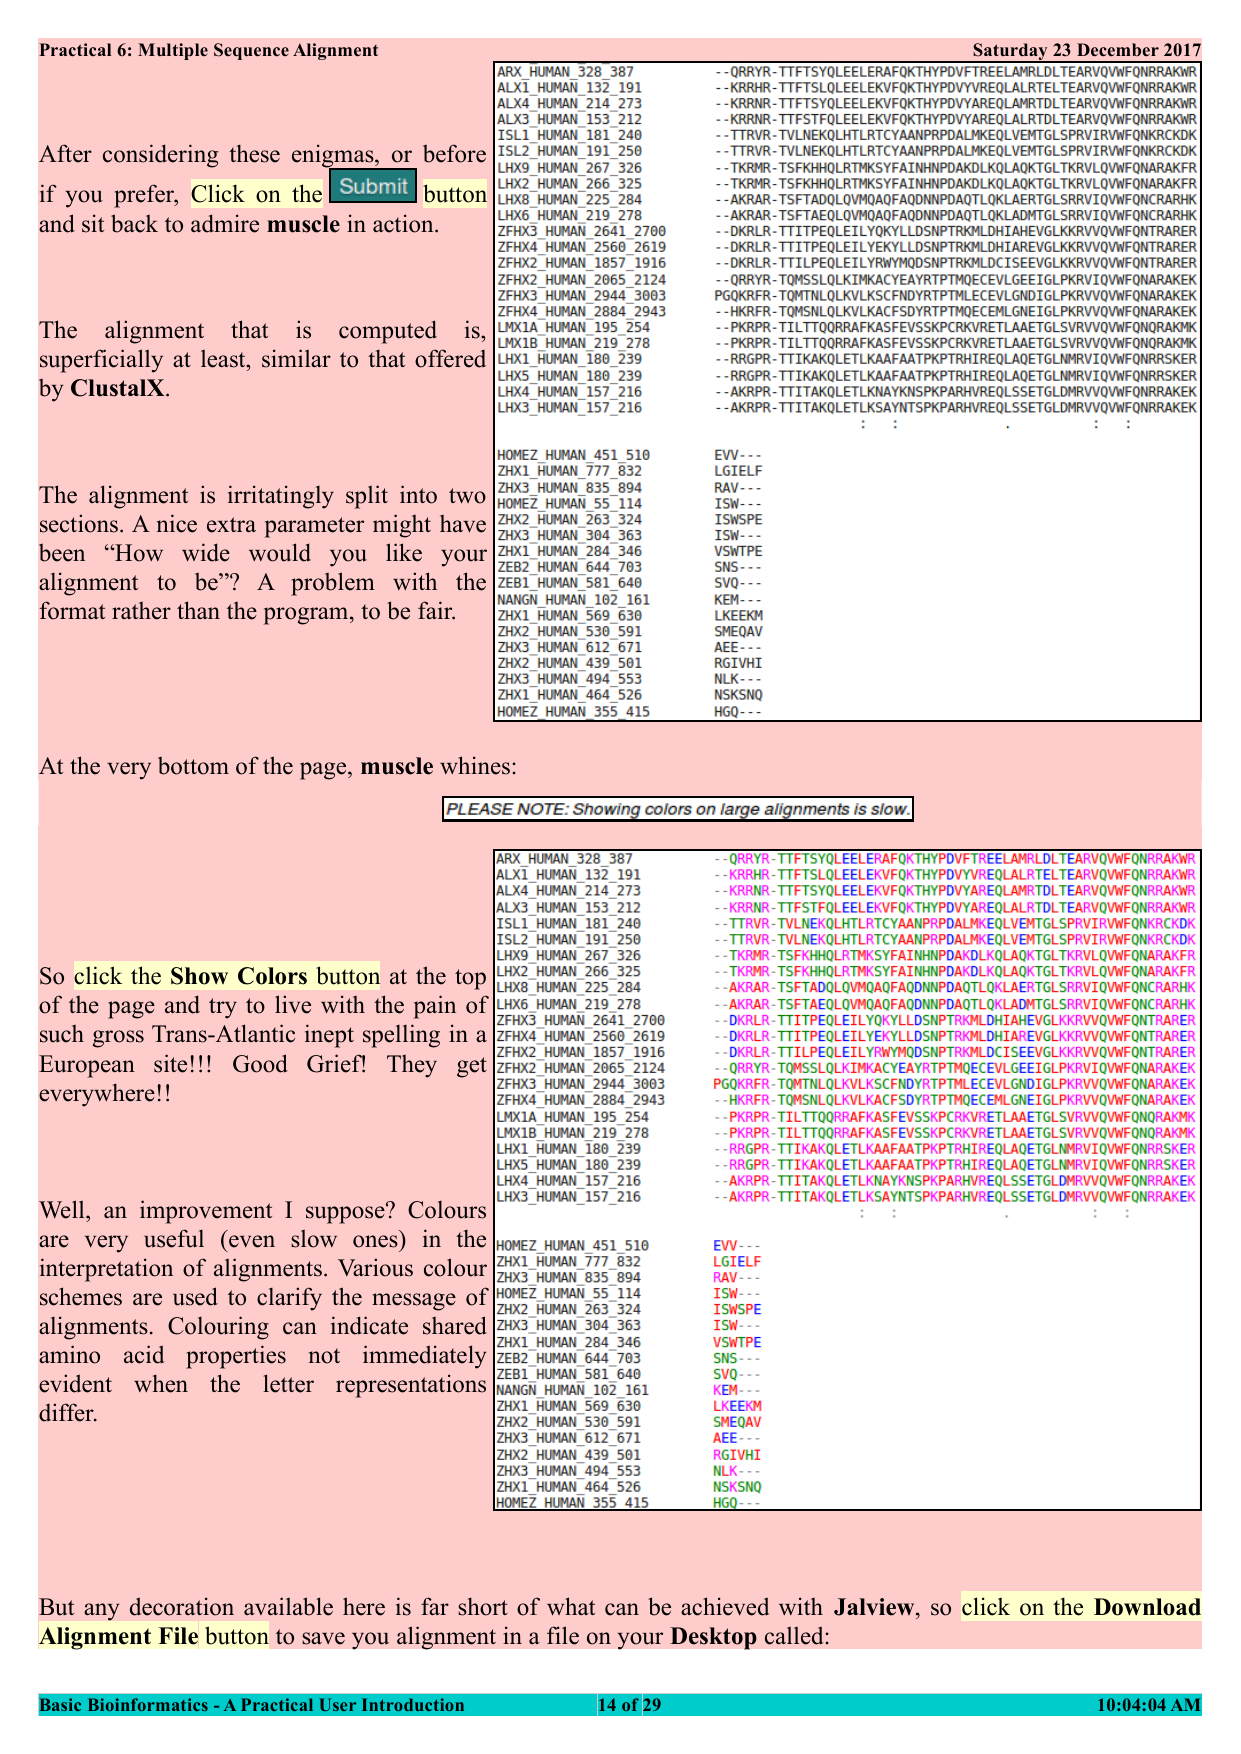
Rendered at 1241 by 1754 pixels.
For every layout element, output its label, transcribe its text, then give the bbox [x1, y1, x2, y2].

text Well, an improvement I suppose? Colours are very useful (even slow ones) in the interpretation of alignments. Various colour schemes are used to clarify the message of alignments. Colouring can indicate shared amino acid properties not immediately evident when the letter representations differ. [38, 1194, 493, 1427]
text But any decoration available here is far short of what can be achieved with Jalview, so click on the Download Alignment File button to save you alignment in a file on your Desktop called: [38, 1591, 1202, 1649]
picture [495, 851, 1200, 1509]
picture [495, 63, 1200, 720]
picture [331, 170, 415, 201]
text The alignment that is computed is, superficially at least, similar to that offered by ClustalX. [38, 315, 493, 402]
picture [444, 798, 912, 819]
text The alignment is irritatingly split into two sections. A nice extra parameter might have been “How wide would you like your alignment to be”? A problem with the format rather than the program, to be fair. [38, 480, 493, 625]
text After considering these enigmas, or before if you prefer, Click on thebutton and sit back to admire muscle in action. [38, 139, 493, 237]
text At the very bottom of the page, muscle whines: [38, 751, 1202, 780]
text So click the Show Colors button at the top of the page and try to live with the pain of such gross Trans-Atlantic inept spelling in a European site!!! Good Grief! They get everywhere!! [38, 961, 493, 1107]
